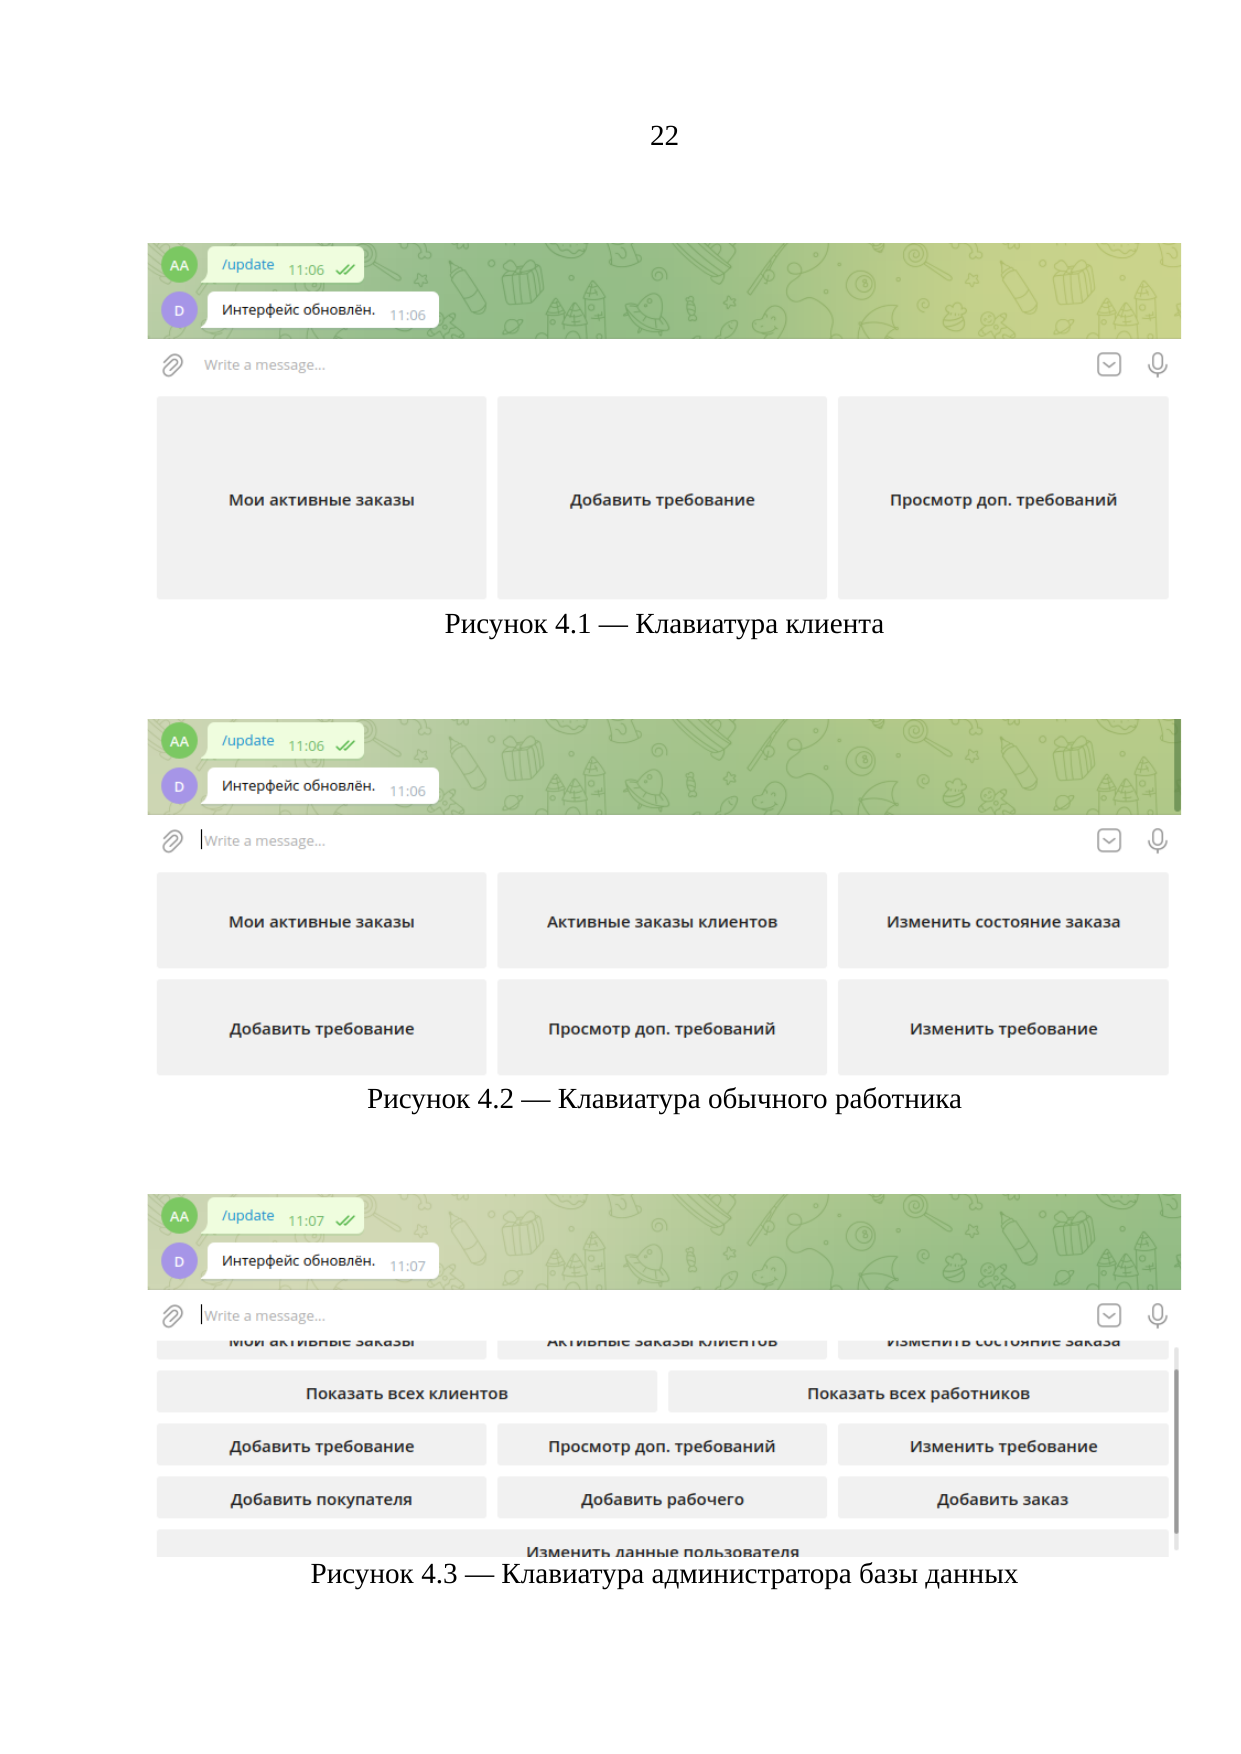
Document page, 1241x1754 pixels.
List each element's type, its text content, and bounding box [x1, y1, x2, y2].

text Рисунок 4.2 — Клавиатура обычного работника [148, 1082, 1181, 1115]
picture [147, 243, 1182, 606]
picture [147, 719, 1182, 1082]
text Рисунок 4.1 — Клавиатура клиента [148, 606, 1181, 639]
text Рисунок 4.3 — Клавиатура администратора базы данных [148, 1557, 1181, 1590]
picture [147, 1194, 1182, 1557]
